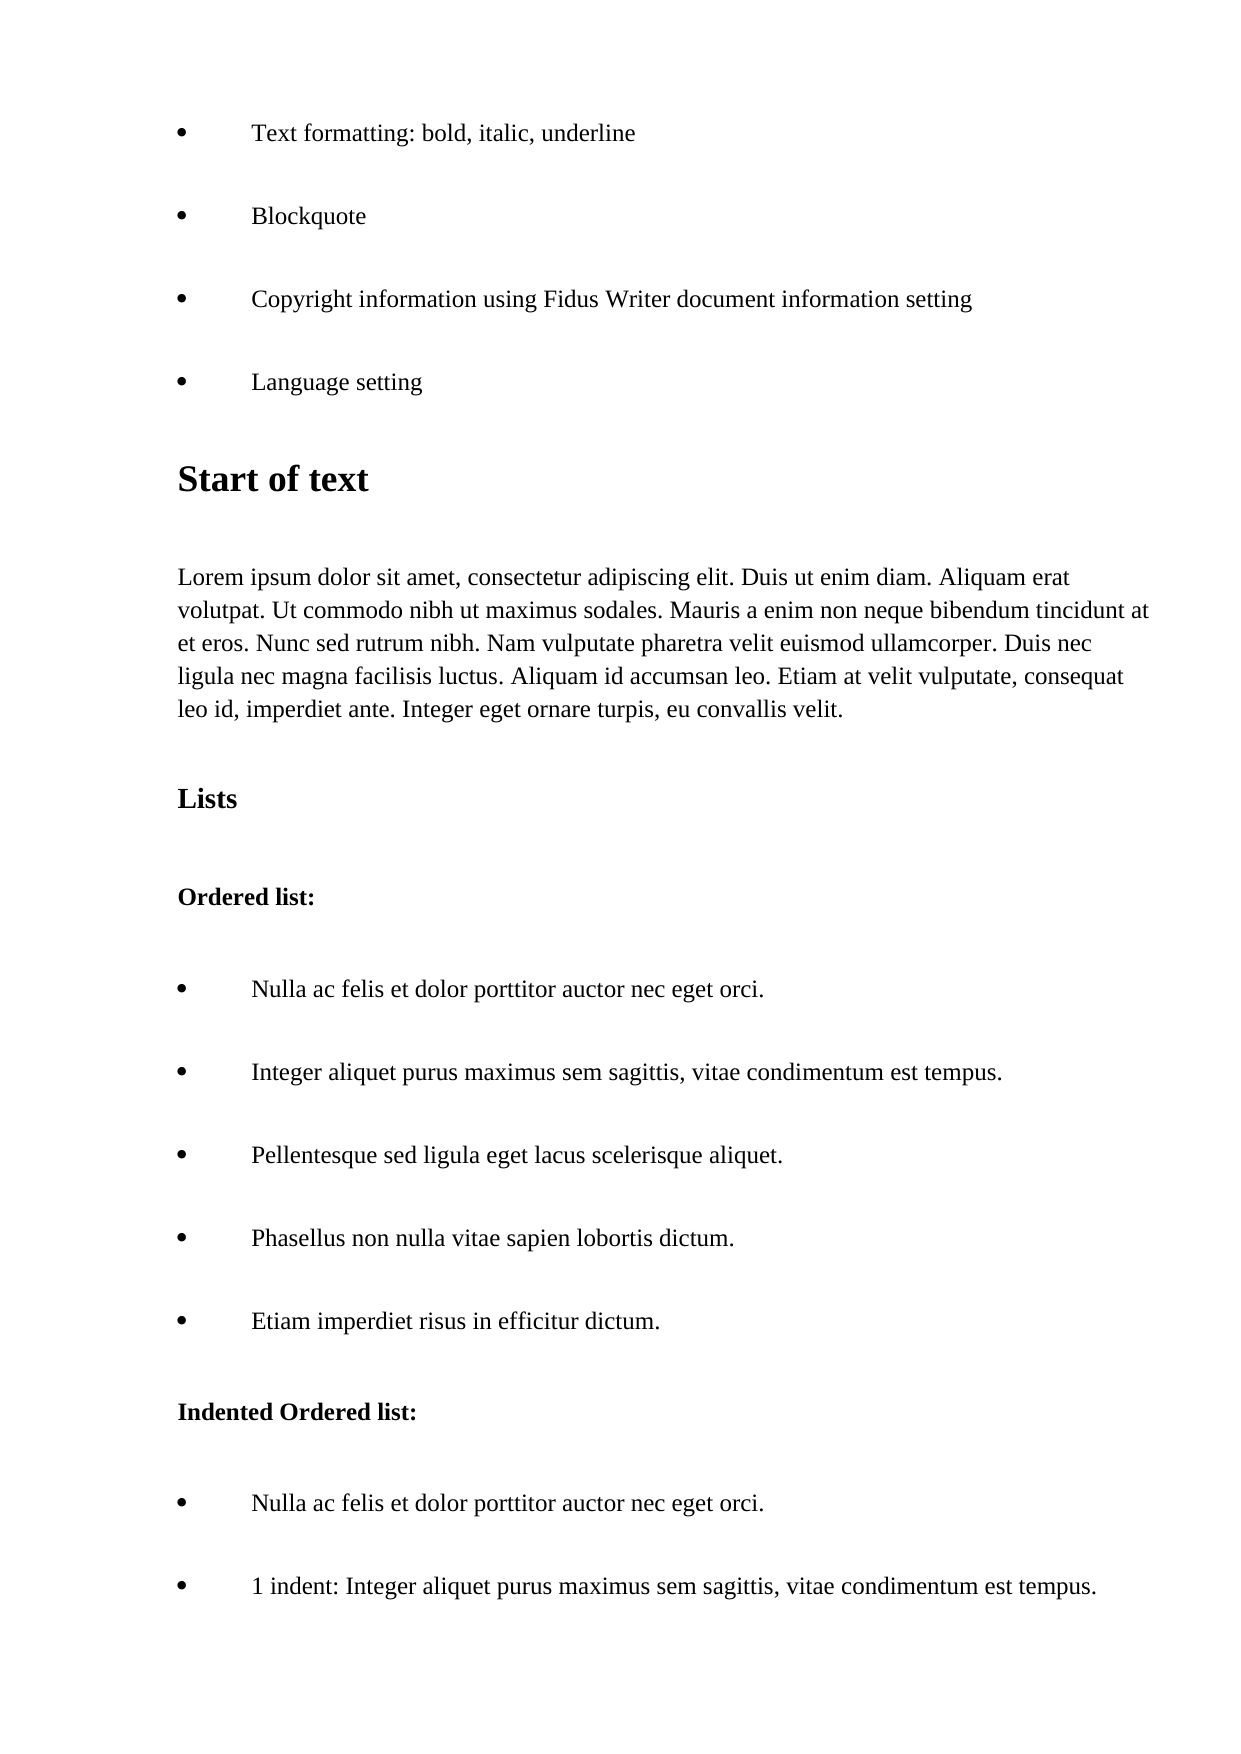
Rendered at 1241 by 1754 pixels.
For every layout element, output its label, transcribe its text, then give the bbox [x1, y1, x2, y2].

list Etiam imperdiet risus in efficitur dictum. [177, 1306, 1152, 1334]
list Text formatting: bold, italic, underline [177, 118, 1152, 147]
list Nulla ac felis et dolor porttitor auctor nec eget orci. [177, 1488, 1152, 1517]
text Ordered list: [177, 882, 1152, 911]
text Start of text [177, 456, 1152, 499]
text Lorem ipsum dolor sit amet, consectetur adipiscing elit. Duis ut enim diam. Aliquam erat volutpat. Ut commodo nibh ut maximus sodales. Mauris a enim non neque bibendum tincidunt at et eros. Nunc sed rutrum nibh. Nam vulputate pharetra velit euismod ullamcorper. Duis nec ligula nec magna facilisis luctus. Aliquam id accumsan leo. Etiam at velit vulputate, consequat leo id, imperdiet ante. Integer eget ornare turpis, eu convallis velit. [177, 562, 1152, 723]
list Blockquote [177, 201, 1152, 230]
list Phasellus non nulla vitae sapien lobortis dictum. [177, 1223, 1152, 1252]
list Nulla ac felis et dolor porttitor auctor nec eget orci. [177, 974, 1152, 1002]
list 1 indent: Integer aliquet purus maximus sem sagittis, vitae condimentum est tempus. [177, 1571, 1152, 1600]
list Pellentesque sed ligula eget lacus scelerisque aliquet. [177, 1140, 1152, 1168]
text Indented Ordered list: [177, 1397, 1152, 1426]
list Language setting [177, 367, 1152, 396]
text Lists [177, 781, 1152, 815]
list Copyright information using Fidus Writer document information setting [177, 284, 1152, 313]
list Integer aliquet purus maximus sem sagittis, vitae condimentum est tempus. [177, 1057, 1152, 1086]
